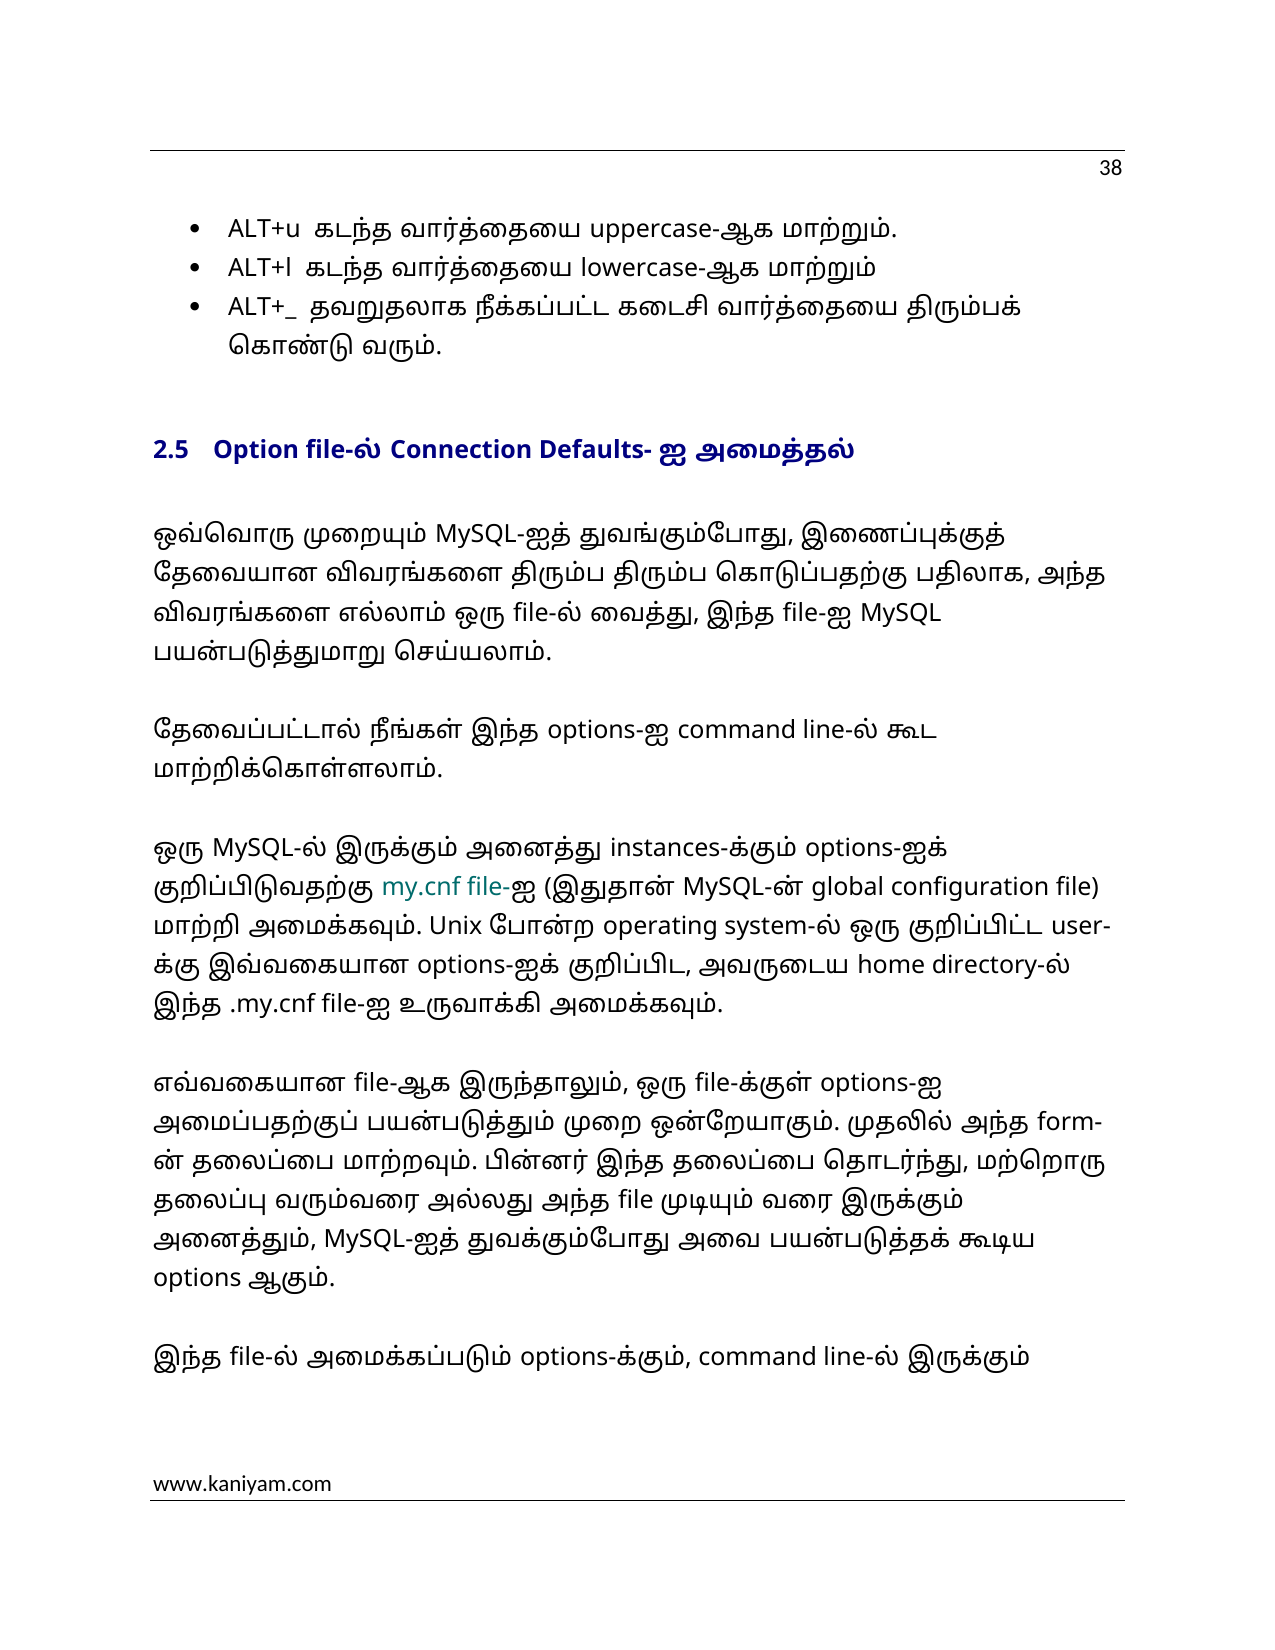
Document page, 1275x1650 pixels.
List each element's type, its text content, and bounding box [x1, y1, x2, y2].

list ALT+u கடந்த வார்த்தையை uppercase-ஆக மாற்றும். [190, 211, 1122, 244]
text எவ்வகையான file-ஆக இருந்தாலும், ஒரு file-க்குள் options-ஐ அமைப்பதற்குப் பயன்படுத்தும் முறை ஒன்றேயாகும். முதலில் அந்த form-ன் தலைப்பை மாற்றவும். பின்னர் இந்த தலைப்பை தொடர்ந்து, மற்றொரு தலைப்பு வரும்வரை அல்லது அந்த file முடியும் வரை இருக்கும் அனைத்தும், MySQL-ஐத் துவக்கும்போது அவை பயன்படுத்தக் கூடிய options ஆகும். இந்த file-ல் அமைக்கப்படும் options-க்கும், command line-ல் இருக்கும் [153, 1064, 1122, 1372]
subtitle Option file-ல் Connection Defaults- ஐ அமைத்தல் [153, 431, 1122, 465]
list ALT+_ தவறுதலாக நீக்கப்பட்ட கடைசி வார்த்தையை திரும்பக் கொண்டு வரும். [190, 289, 1122, 401]
list ALT+l கடந்த வார்த்தையை lowercase-ஆக மாற்றும் [190, 250, 1122, 284]
text ஒவ்வொரு முறையும் MySQL-ஐத் துவங்கும்போது, இணைப்புக்குத் தேவையான விவரங்களை திரும்ப திரும்ப கொடுப்பதற்கு பதிலாக, அந்த விவரங்களை எல்லாம் ஒரு file-ல் வைத்து, இந்த file-ஐ MySQL பயன்படுத்துமாறு செய்யலாம். தேவைப்பட்டால் நீங்கள் இந்த options-ஐ command line-ல் கூட மாற்றிக்கொள்ளலாம். [153, 516, 1122, 785]
text ஒரு MySQL-ல் இருக்கும் அனைத்து instances-க்கும் options-ஐக் குறிப்பிடுவதற்கு my.cnf file-ஐ (இதுதான் MySQL-ன் global configuration file) மாற்றி அமைக்கவும். Unix போன்ற operating system-ல் ஒரு குறிப்பிட்ட user-க்கு இவ்வகையான options-ஐக் குறிப்பிட, அவருடைய home directory-ல் இந்த .my.cnf file-ஐ உருவாக்கி அமைக்கவும். [153, 790, 1122, 1059]
